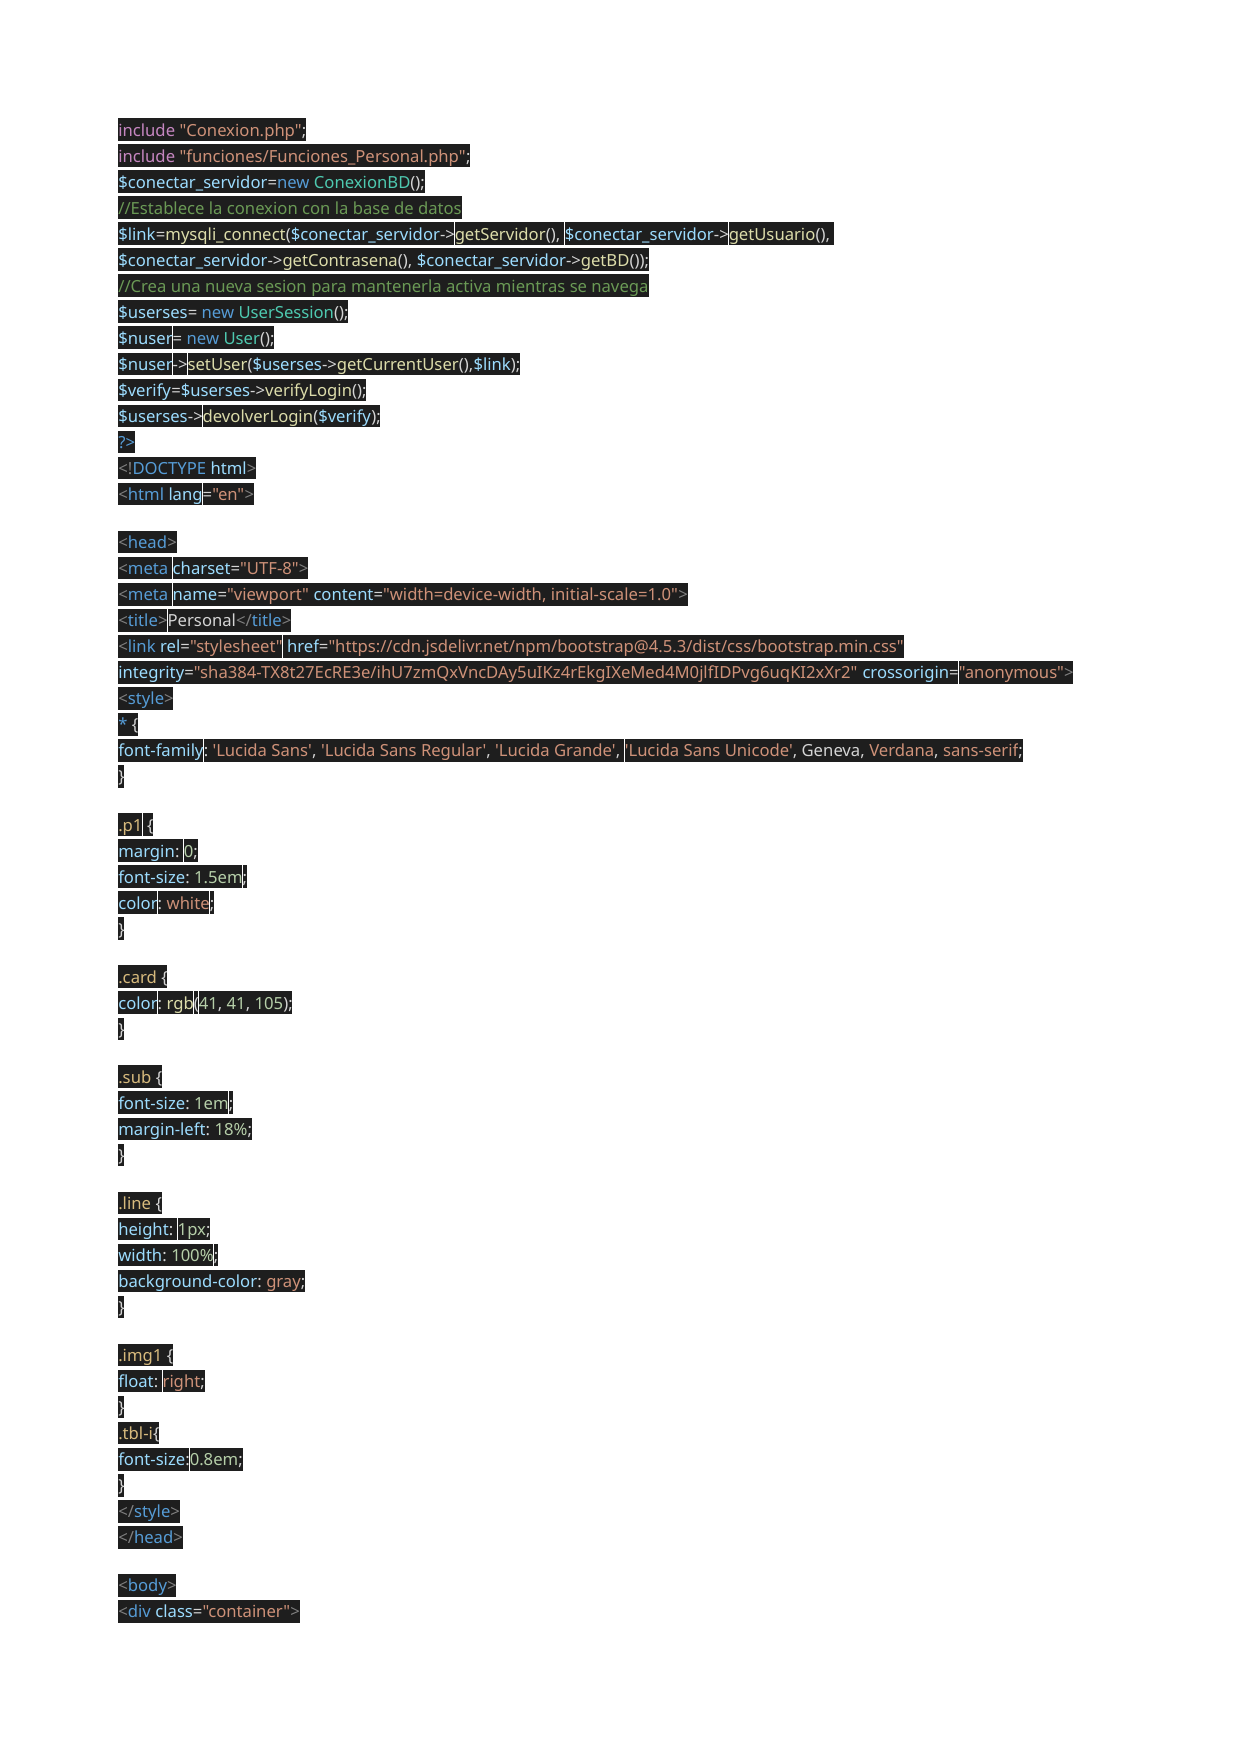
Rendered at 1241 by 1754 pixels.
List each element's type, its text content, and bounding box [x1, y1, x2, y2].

text <body> [118, 1574, 1122, 1597]
text include "funciones/Funciones_Personal.php"; [118, 144, 1122, 167]
text $userses= new UserSession(); [118, 300, 1122, 323]
text height: 1px; [118, 1218, 1122, 1240]
text $verify=$userses->verifyLogin(); [118, 378, 1122, 401]
text <style> [118, 687, 1122, 710]
text color: rgb(41, 41, 105); [118, 991, 1122, 1014]
text ?> [118, 431, 1122, 453]
text font-family: 'Lucida Sans', 'Lucida Sans Regular', 'Lucida Grande', 'Lucida Sans Unicode', Geneva, Verdana, sans-serif; [118, 739, 1122, 762]
text //Establece la conexion con la base de datos [118, 196, 1122, 219]
text <title>Personal</title> [118, 609, 1122, 632]
text * { [118, 713, 1122, 736]
text $conectar_servidor->getContrasena(), $conectar_servidor->getBD()); [118, 248, 1122, 271]
text background-color: gray; [118, 1270, 1122, 1292]
text //Crea una nueva sesion para mantenerla activa mientras se navega [118, 274, 1122, 297]
text $conectar_servidor=new ConexionBD(); [118, 170, 1122, 193]
text margin-left: 18%; [118, 1117, 1122, 1140]
text .line { [118, 1192, 1122, 1214]
text width: 100%; [118, 1244, 1122, 1266]
text } [118, 1017, 1122, 1040]
text <html lang="en"> [118, 483, 1122, 505]
text } [118, 765, 1122, 788]
text $nuser->setUser($userses->getCurrentUser(),$link); [118, 352, 1122, 375]
text .img1 { [118, 1344, 1122, 1366]
text <meta charset="UTF-8"> [118, 557, 1122, 579]
text font-size: 1.5em; [118, 865, 1122, 888]
text $nuser= new User(); [118, 326, 1122, 349]
text font-size: 1em; [118, 1091, 1122, 1114]
text include "Conexion.php"; [118, 118, 1122, 141]
text } [118, 917, 1122, 940]
text color: white; [118, 891, 1122, 914]
text font-size:0.8em; [118, 1448, 1122, 1471]
text .p1 { [118, 813, 1122, 836]
text <div class="container"> [118, 1600, 1122, 1623]
text $userses->devolverLogin($verify); [118, 404, 1122, 427]
text } [118, 1474, 1122, 1497]
text integrity="sha384-TX8t27EcRE3e/ihU7zmQxVncDAy5uIKz4rEkgIXeMed4M0jlfIDPvg6uqKI2xXr2" crossorigin="anonymous"> [118, 661, 1122, 684]
text .card { [118, 965, 1122, 988]
text margin: 0; [118, 839, 1122, 862]
text $link=mysqli_connect($conectar_servidor->getServidor(), $conectar_servidor->getUsuario(), [118, 222, 1122, 245]
text .sub { [118, 1065, 1122, 1088]
text <link rel="stylesheet" href="https://cdn.jsdelivr.net/npm/bootstrap@4.5.3/dist/css/bootstrap.min.css" [118, 635, 1122, 658]
text } [118, 1396, 1122, 1418]
text <!DOCTYPE html> [118, 457, 1122, 479]
text .tbl-i{ [118, 1422, 1122, 1444]
text } [118, 1143, 1122, 1166]
text </style> [118, 1500, 1122, 1523]
text <meta name="viewport" content="width=device-width, initial-scale=1.0"> [118, 583, 1122, 606]
text } [118, 1296, 1122, 1318]
text </head> [118, 1526, 1122, 1549]
text float: right; [118, 1370, 1122, 1392]
text <head> [118, 531, 1122, 553]
